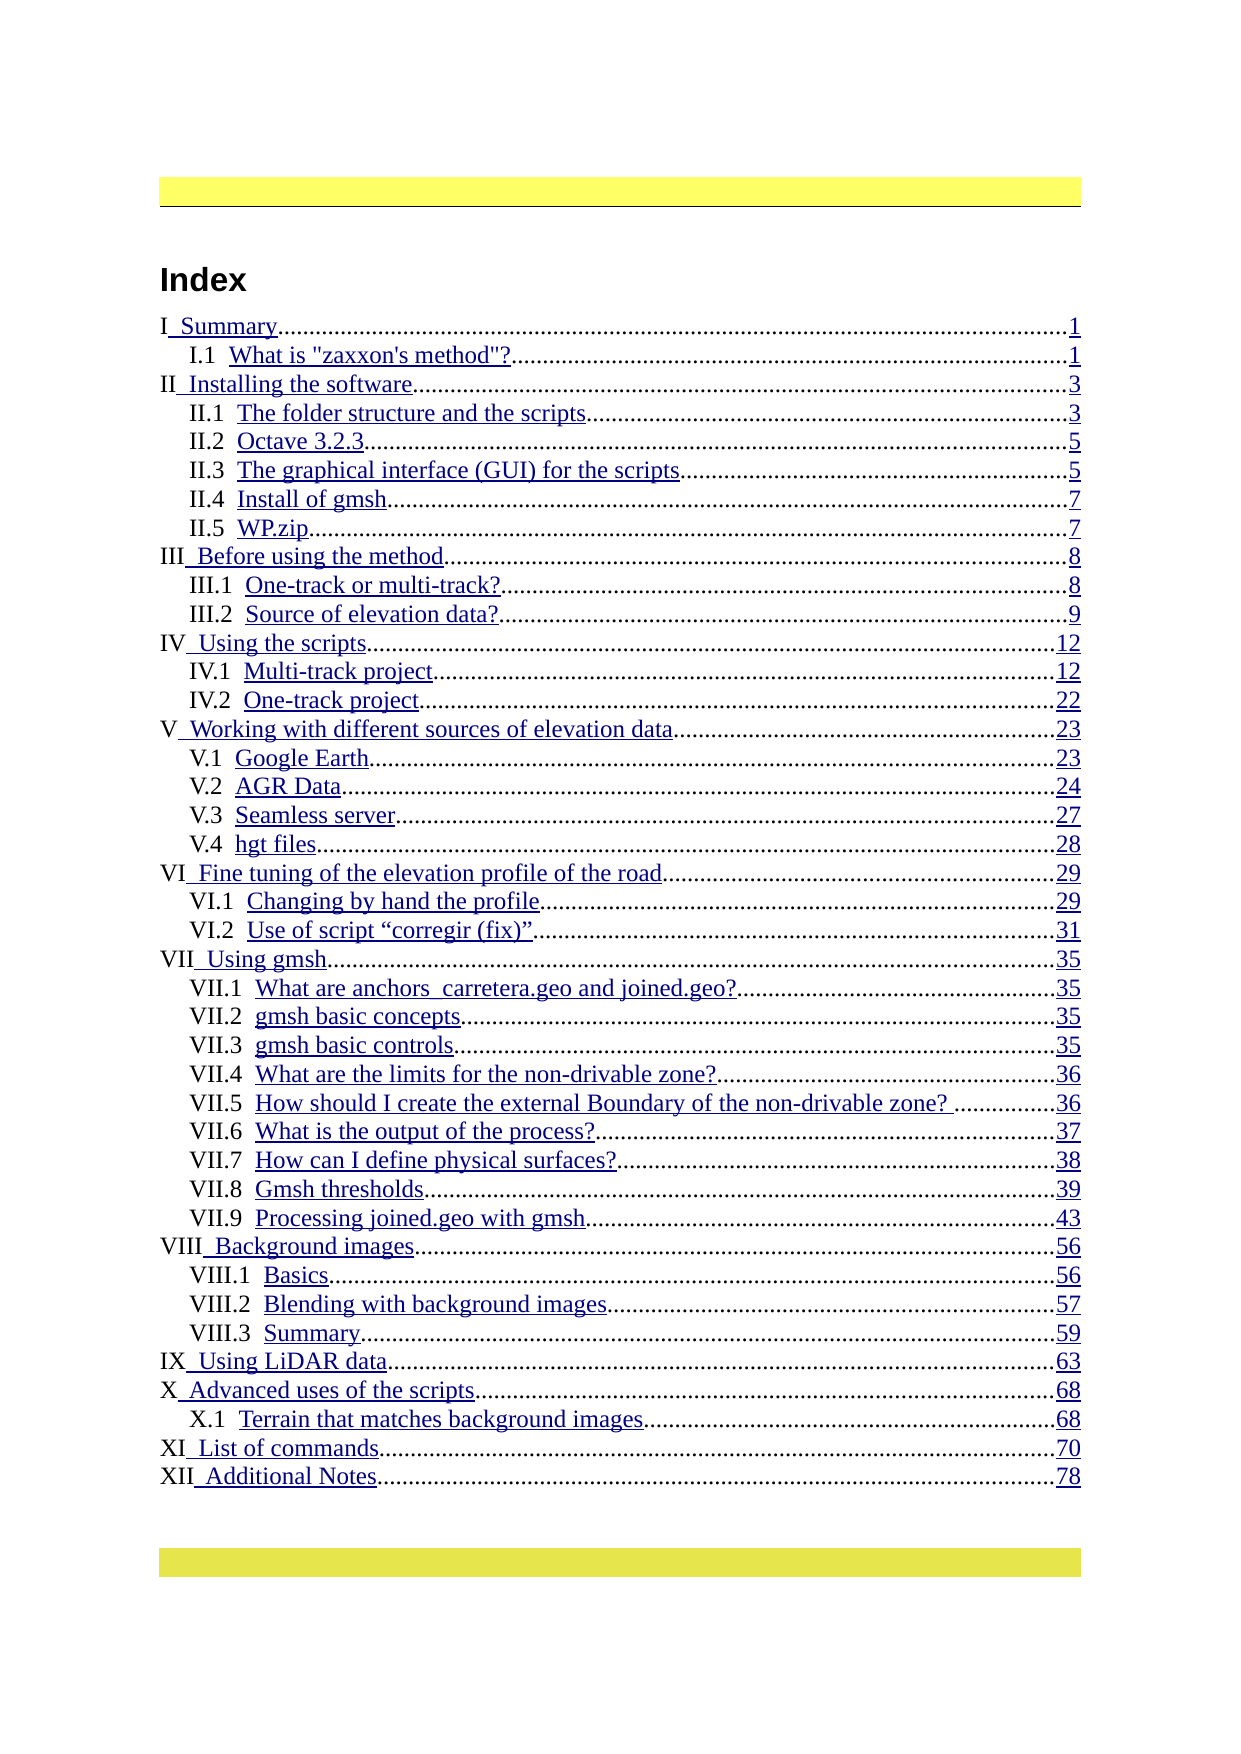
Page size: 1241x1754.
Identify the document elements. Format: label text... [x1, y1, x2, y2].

text I Summary 1 [159, 311, 1081, 340]
text I.1 What is "zaxxon's method"? 1 [189, 340, 1081, 369]
text II.5 WP.zip 7 [189, 513, 1081, 541]
text VII.9 Processing joined.geo with gmsh 43 [189, 1203, 1081, 1231]
text VII.8 Gmsh thresholds 39 [189, 1174, 1081, 1203]
text II.2 Octave 3.2.3 5 [189, 426, 1081, 455]
text III.1 One-track or multi-track? 8 [189, 570, 1081, 599]
text II.4 Install of gmsh 7 [189, 484, 1081, 513]
text X.1 Terrain that matches background images 68 [189, 1404, 1081, 1433]
text II Installing the software 3 [159, 369, 1081, 398]
text VII.1 What are anchors_carretera.geo and joined.geo? 35 [189, 973, 1081, 1001]
text VII.6 What is the output of the process? 37 [189, 1116, 1081, 1145]
text VII.3 gmsh basic controls 35 [189, 1030, 1081, 1059]
text III Before using the method 8 [159, 541, 1081, 570]
subtitle Index [159, 261, 1081, 299]
text IV.1 Multi-track project 12 [189, 656, 1081, 685]
text VIII.3 Summary 59 [189, 1318, 1081, 1346]
text VI.2 Use of script “corregir (fix)” 31 [189, 915, 1081, 944]
text XI List of commands 70 [159, 1433, 1081, 1461]
text V Working with different sources of elevation data 23 [159, 714, 1081, 743]
text VIII.2 Blending with background images 57 [189, 1289, 1081, 1318]
text II.1 The folder structure and the scripts 3 [189, 398, 1081, 426]
text III.2 Source of elevation data? 9 [189, 599, 1081, 628]
text VIII Background images 56 [159, 1231, 1081, 1260]
text VI Fine tuning of the elevation profile of the road 29 [159, 858, 1081, 886]
text II.3 The graphical interface (GUI) for the scripts 5 [189, 455, 1081, 484]
text V.3 Seamless server 27 [189, 800, 1081, 829]
text VII Using gmsh 35 [159, 944, 1081, 973]
text VII.2 gmsh basic concepts 35 [189, 1001, 1081, 1030]
text IV Using the scripts 12 [159, 628, 1081, 656]
text X Advanced uses of the scripts 68 [159, 1375, 1081, 1404]
text VII.5 How should I create the external Boundary of the non-drivable zone? 36 [189, 1088, 1081, 1116]
text V.2 AGR Data 24 [189, 771, 1081, 800]
text IX Using LiDAR data 63 [159, 1346, 1081, 1375]
text V.1 Google Earth 23 [189, 743, 1081, 771]
text VII.7 How can I define physical surfaces? 38 [189, 1145, 1081, 1174]
text VIII.1 Basics 56 [189, 1260, 1081, 1289]
text V.4 hgt files 28 [189, 829, 1081, 858]
text VI.1 Changing by hand the profile 29 [189, 886, 1081, 915]
text VII.4 What are the limits for the non-drivable zone? 36 [189, 1059, 1081, 1088]
text XII Additional Notes 78 [159, 1461, 1081, 1490]
text IV.2 One-track project 22 [189, 685, 1081, 714]
